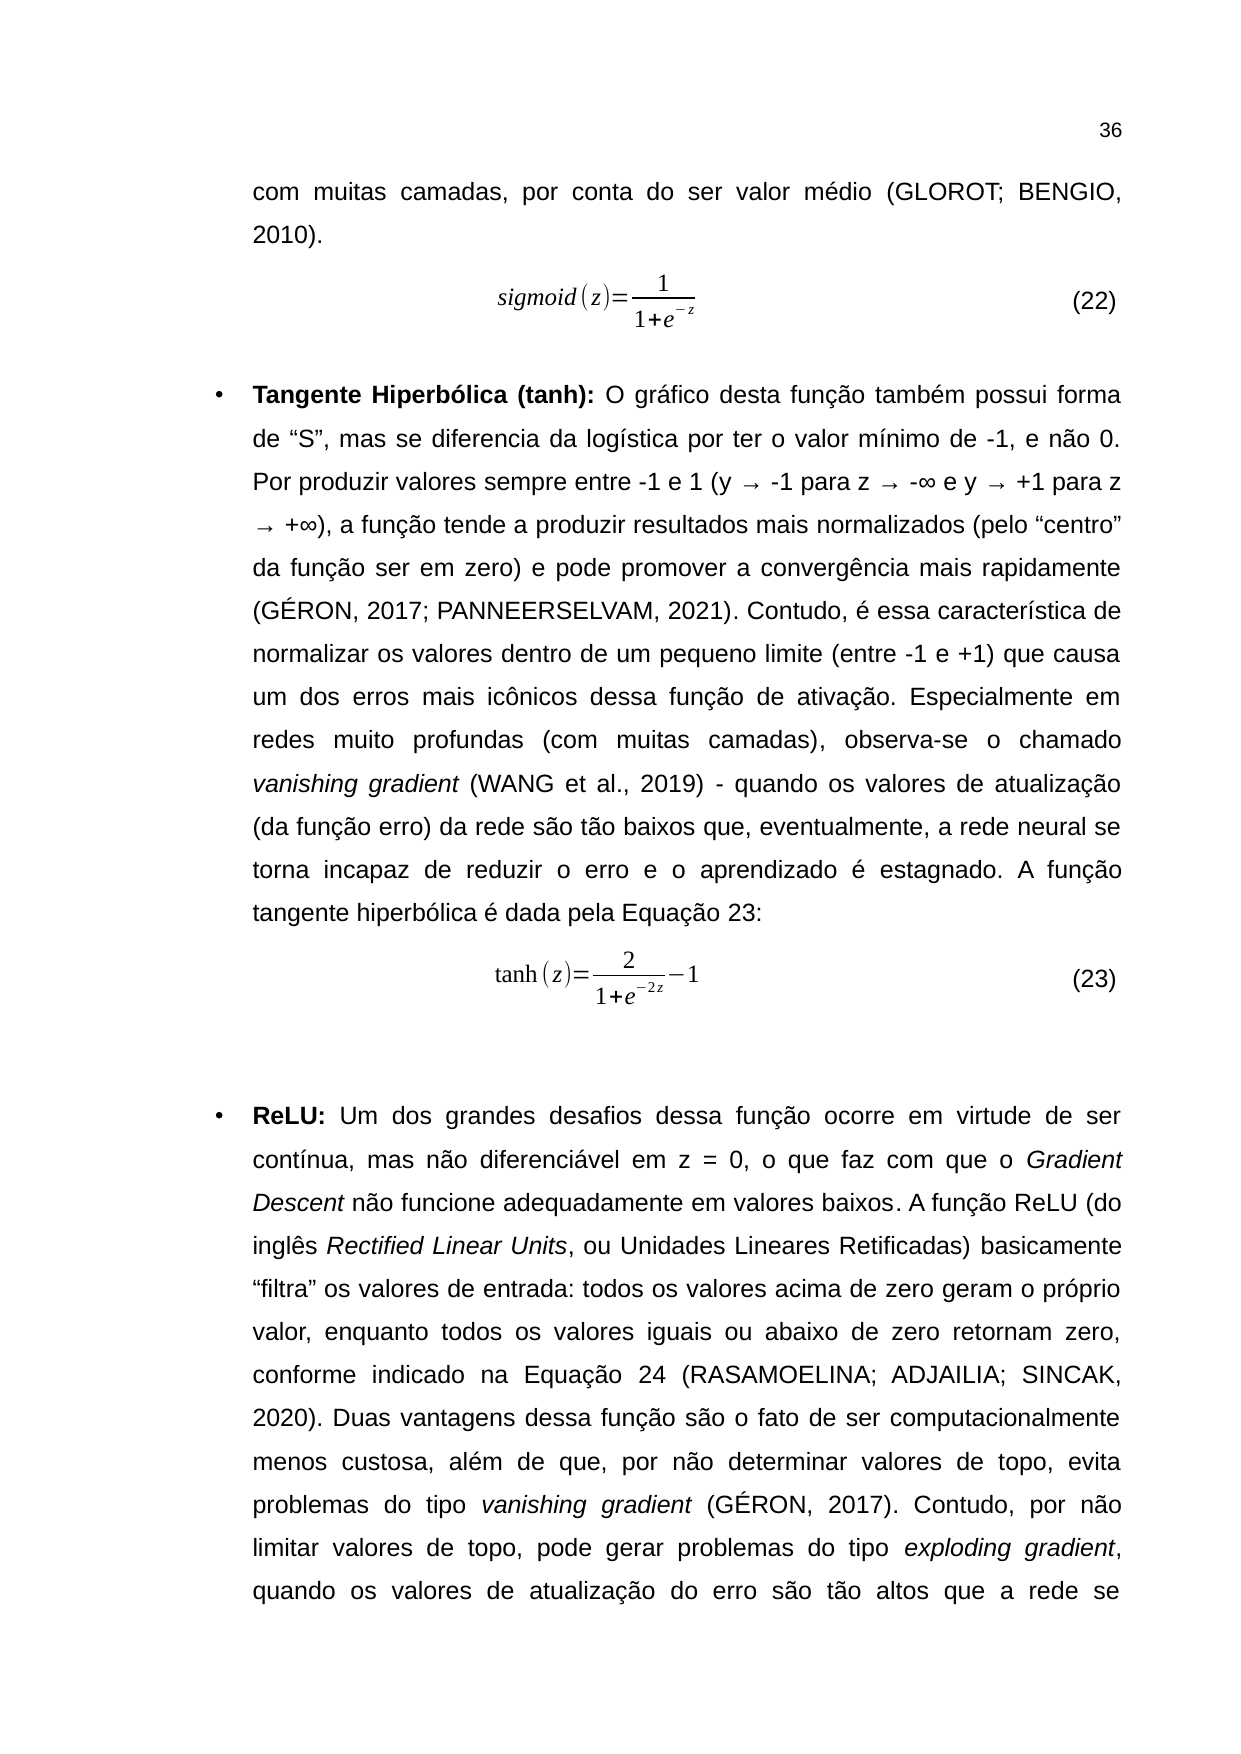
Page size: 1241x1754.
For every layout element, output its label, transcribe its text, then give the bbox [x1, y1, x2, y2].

table_header (22) [1017, 263, 1122, 337]
list ReLU: Um dos grandes desafios dessa função ocorre em virtude de ser contínua, mas não diferenciável em z = 0, o que faz com que o Gradient Descent não funcione adequadamente em valores baixos. A função ReLU (do inglês Rectified Linear Units, ou Unidades Lineares Retificadas) basicamente “filtra” os valores de entrada: todos os valores acima de zero geram o próprio valor, enquanto todos os valores iguais ou abaixo de zero retornam zero, conforme indicado na Equação 24 (RASAMOELINA; ADJAILIA; SINCAK, 2020). Duas vantagens dessa função são o fato de ser computacionalmente menos custosa, além de que, por não determinar valores de topo, evita problemas do tipo vanishing gradient (GÉRON, 2017). Contudo, por não limitar valores de topo, pode gerar problemas do tipo exploding gradient, quando os valores de atualização do erro são tão altos que a rede se [215, 1101, 1122, 1604]
table_header [177, 263, 1017, 337]
list Tangente Hiperbólica (tanh): O gráfico desta função também possui forma de “S”, mas se diferencia da logística por ter o valor mínimo de -1, e não 0. Por produzir valores sempre entre -1 e 1 (y → -1 para z → -∞ e y → +1 para z → +∞), a função tende a produzir resultados mais normalizados (pelo “centro” da função ser em zero) e pode promover a convergência mais rapidamente (GÉRON, 2017; PANNEERSELVAM, 2021). Contudo, é essa característica de normalizar os valores dentro de um pequeno limite (entre -1 e +1) que causa um dos erros mais icônicos dessa função de ativação. Especialmente em redes muito profundas (com muitas camadas), observa-se o chamado vanishing gradient (WANG et al., 2019) - quando os valores de atualização (da função erro) da rede são tão baixos que, eventualmente, a rede neural se torna incapaz de reduzir o erro e o aprendizado é estagnado. A função tangente hiperbólica é dada pela Equação 23: [215, 380, 1122, 927]
table_header [177, 941, 1017, 1015]
list com muitas camadas, por conta do ser valor médio (GLOROT; BENGIO, 2010). [215, 177, 1122, 249]
table_header (23) [1017, 941, 1122, 1015]
